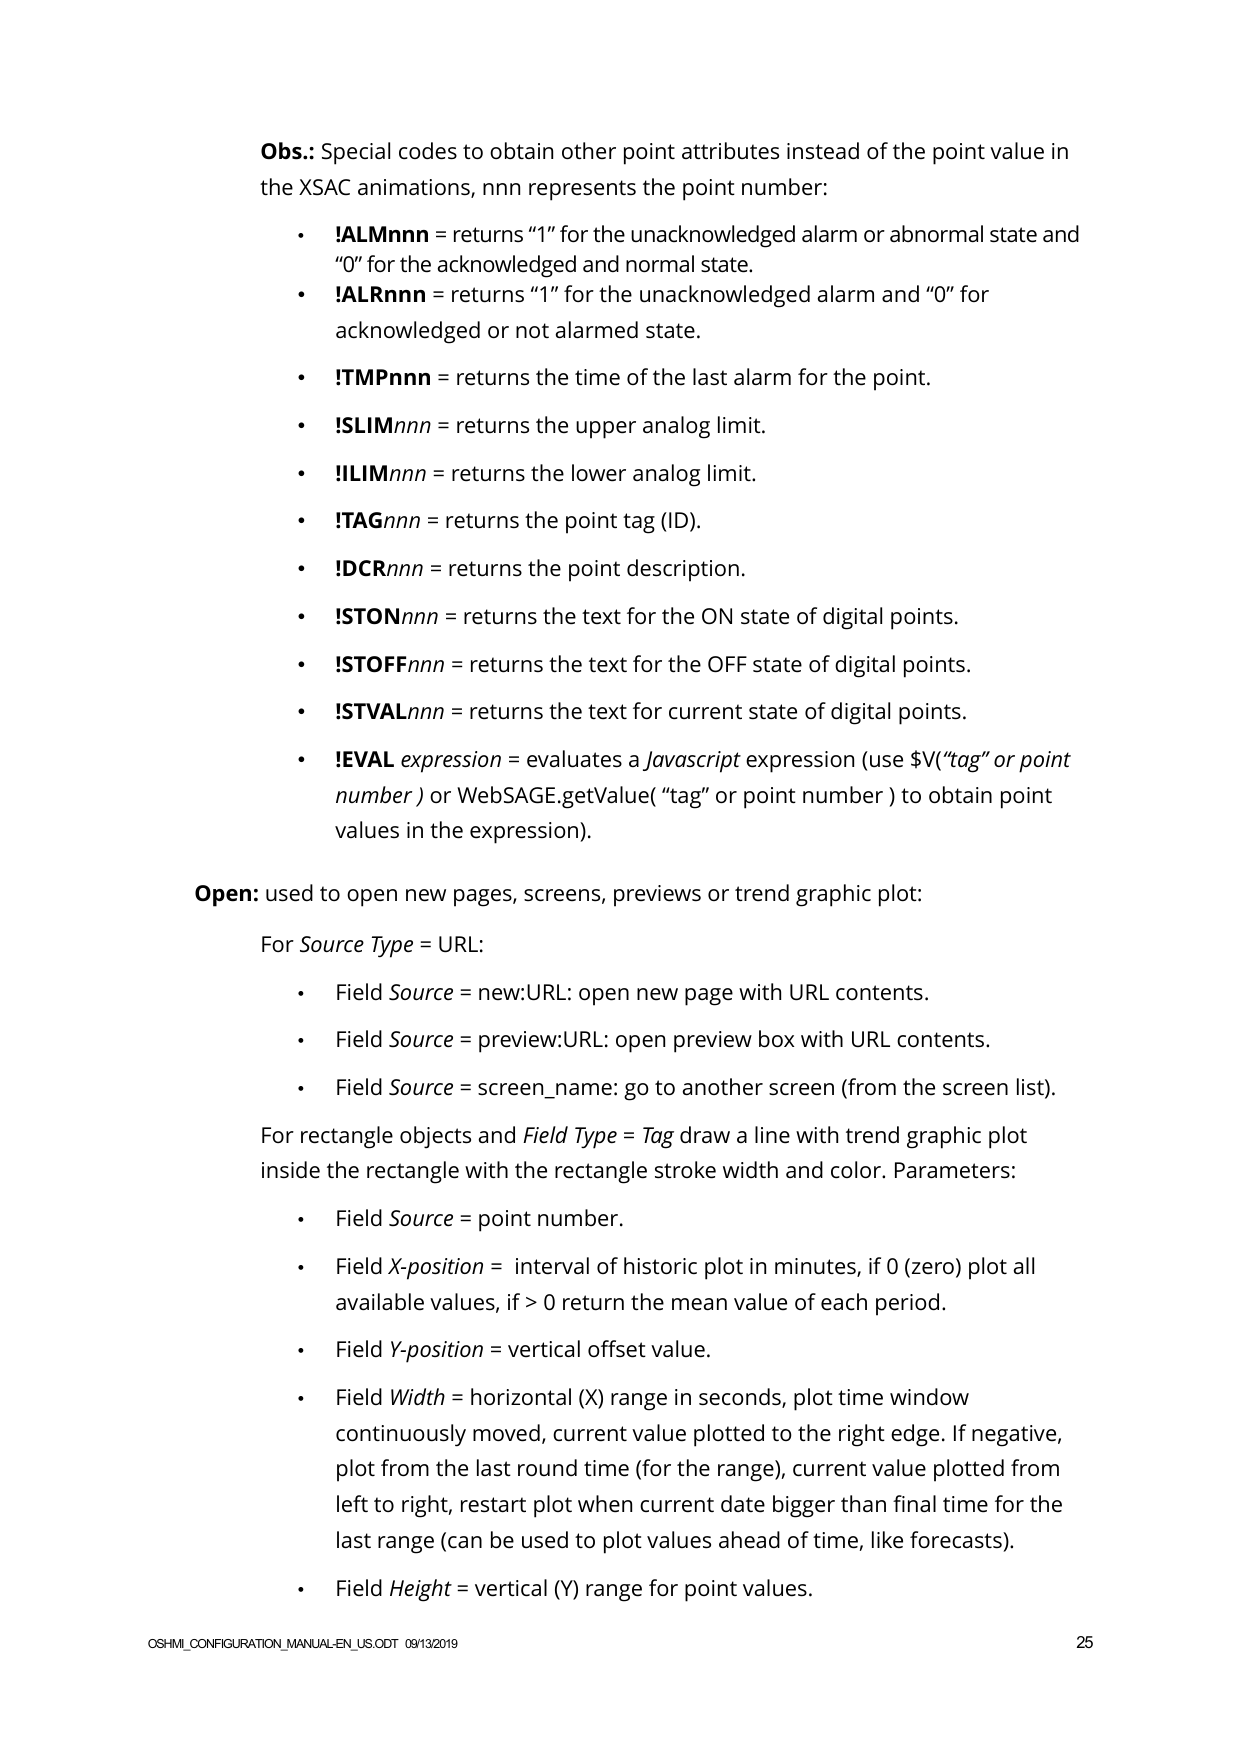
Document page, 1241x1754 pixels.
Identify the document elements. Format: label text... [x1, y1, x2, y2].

list !STVALnnn = returns the text for current state of digital points. [298, 696, 1093, 726]
list !TAGnnn = returns the point tag (ID). [298, 505, 1093, 535]
list !EVAL expression = evaluates a Javascript expression (use $V(“tag” or point number ) or WebSAGE.getValue( “tag” or point number ) to obtain point values in the expression). [298, 744, 1093, 845]
list Field X-position = interval of historic plot in minutes, if 0 (zero) plot all available values, if > 0 return the mean value of each period. [298, 1251, 1093, 1316]
list Field Source = screen_name: go to another screen (from the screen list). [298, 1072, 1093, 1102]
list Field Width = horizontal (X) range in seconds, plot time window continuously moved, current value plotted to the right edge. If negative, plot from the last round time (for the range), current value plotted from left to right, restart plot when current date bigger than final time for the last range (can be used to plot values ahead of time, like forecasts). [298, 1382, 1093, 1555]
list !ALRnnn = returns “1” for the unacknowledged alarm and “0” for acknowledged or not alarmed state. [298, 279, 1093, 344]
list Field Source = preview:URL: open preview box with URL contents. [298, 1024, 1093, 1054]
list !ILIMnnn = returns the lower analog limit. [298, 458, 1093, 487]
list Field Source = new:URL: open new page with URL contents. [298, 977, 1093, 1006]
list !STONnnn = returns the text for the ON state of digital points. [298, 601, 1093, 631]
list !ALMnnn = returns “1” for the unacknowledged alarm or abnormal state and “0” for the acknowledged and normal state. [298, 219, 1093, 279]
list Field Y-position = vertical offset value. [298, 1334, 1093, 1364]
list !SLIMnnn = returns the upper analog limit. [298, 410, 1093, 440]
text For Source Type = URL: [260, 929, 1093, 959]
text Open: used to open new pages, screens, previews or trend graphic plot: [194, 878, 1093, 908]
list Field Source = point number. [298, 1203, 1093, 1233]
list !TMPnnn = returns the time of the last alarm for the point. [298, 362, 1093, 392]
list !STOFFnnn = returns the text for the OFF state of digital points. [298, 648, 1093, 678]
text Obs.: Special codes to obtain other point attributes instead of the point value in the XSAC animations, nnn represents the point number: [260, 136, 1093, 201]
text For rectangle objects and Field Type = Tag draw a line with trend graphic plot inside the rectangle with the rectangle stroke width and color. Parameters: [260, 1120, 1093, 1185]
list !DCRnnn = returns the point description. [298, 553, 1093, 583]
list Field Height = vertical (Y) range for point values. [298, 1573, 1093, 1602]
